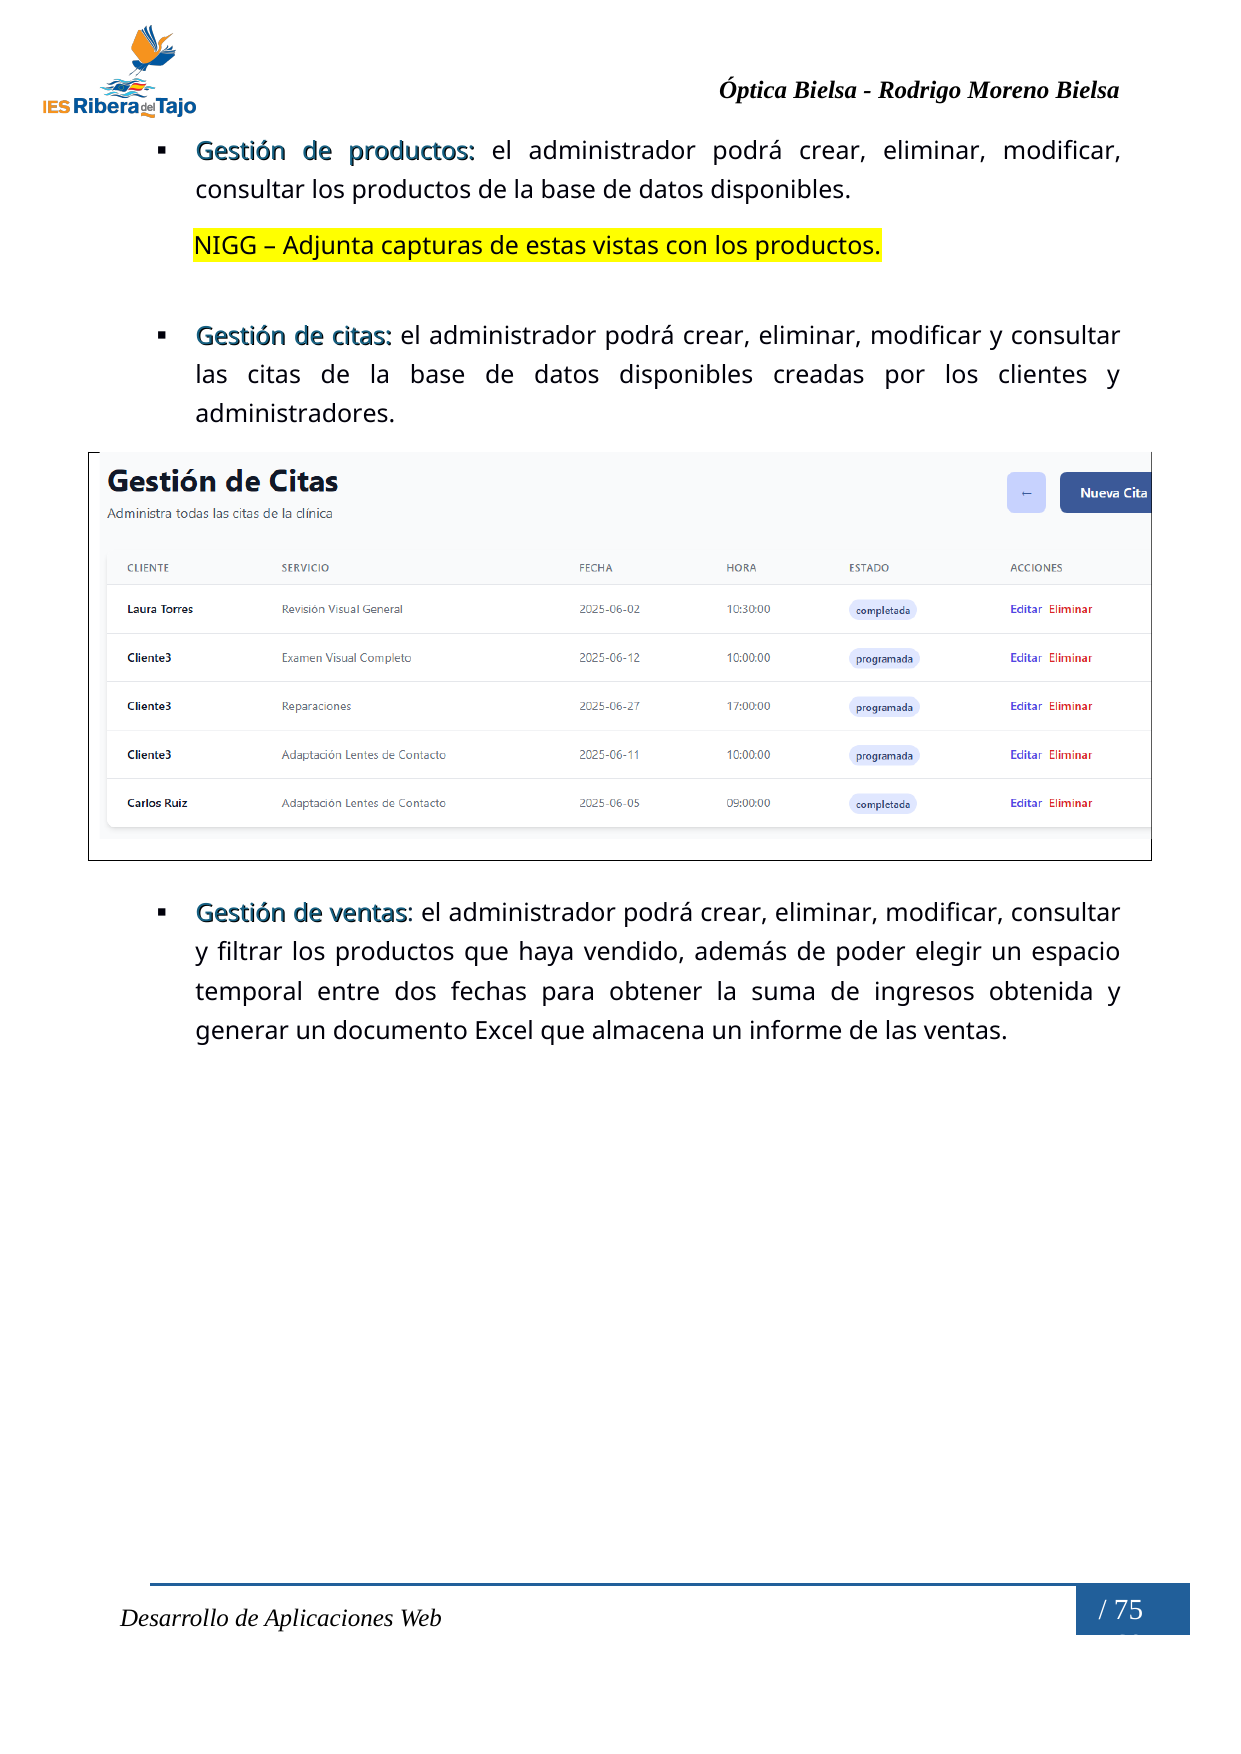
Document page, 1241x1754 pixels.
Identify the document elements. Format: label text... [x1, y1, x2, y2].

list Gestión de ventas: el administrador podrá crear, eliminar, modificar, consultar y filtrar los productos que haya vendido, además de poder elegir un espacio temporal entre dos fechas para obtener la suma de ingresos obtenida y generar un documento Excel que almacena un informe de las ventas. [156, 895, 1122, 1046]
list NIGG – Adjunta capturas de estas vistas con los productos. [193, 227, 1122, 262]
list Gestión de productos: el administrador podrá crear, eliminar, modificar, consultar los productos de la base de datos disponibles. [156, 132, 1122, 206]
table_header [89, 453, 1151, 860]
list Gestión de citas: el administrador podrá crear, eliminar, modificar y consultar las citas de la base de datos disponibles creadas por los clientes y administradores. [156, 317, 1122, 430]
